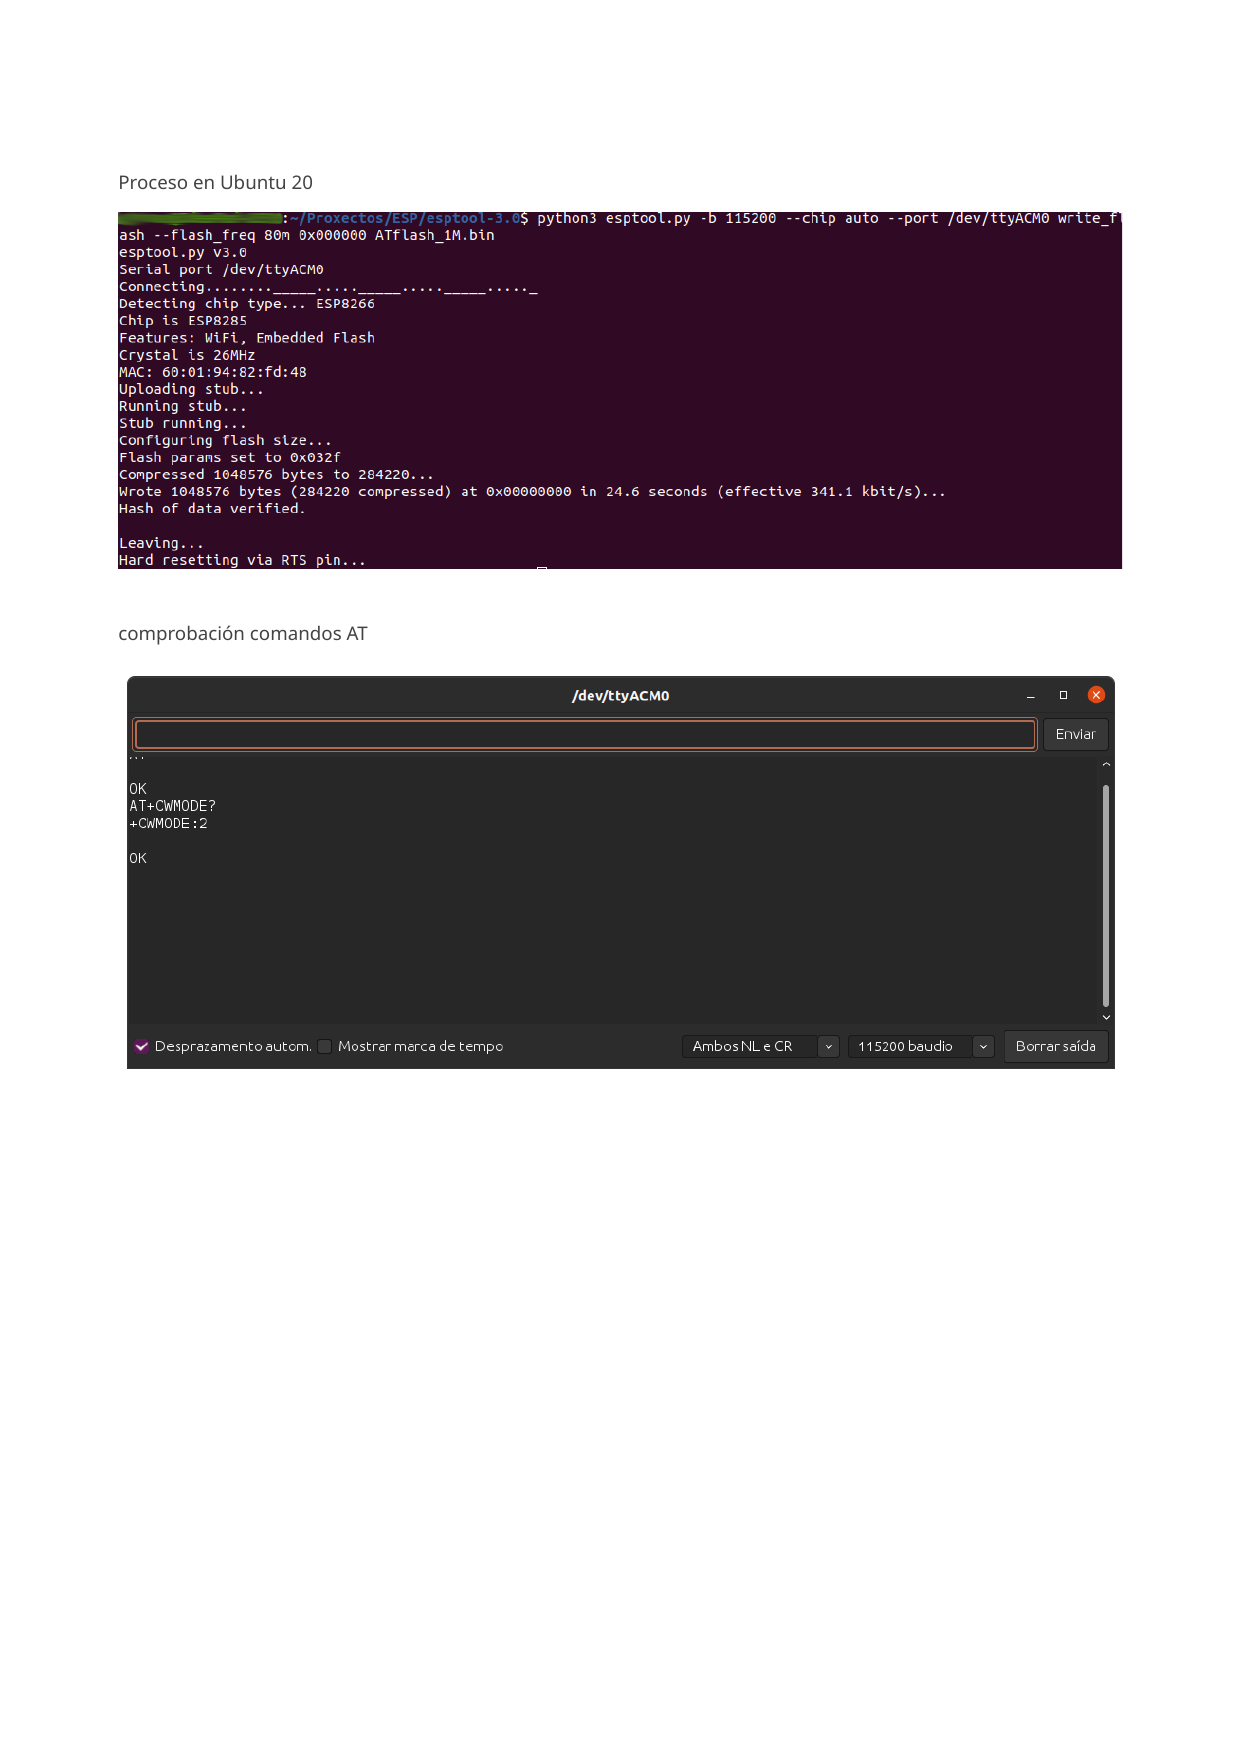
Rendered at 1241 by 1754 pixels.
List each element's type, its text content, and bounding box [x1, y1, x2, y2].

picture [118, 670, 1123, 1077]
text Proceso en Ubuntu 20 [118, 169, 1122, 195]
text comprobación comandos AT [118, 620, 1122, 646]
picture [118, 212, 1123, 569]
